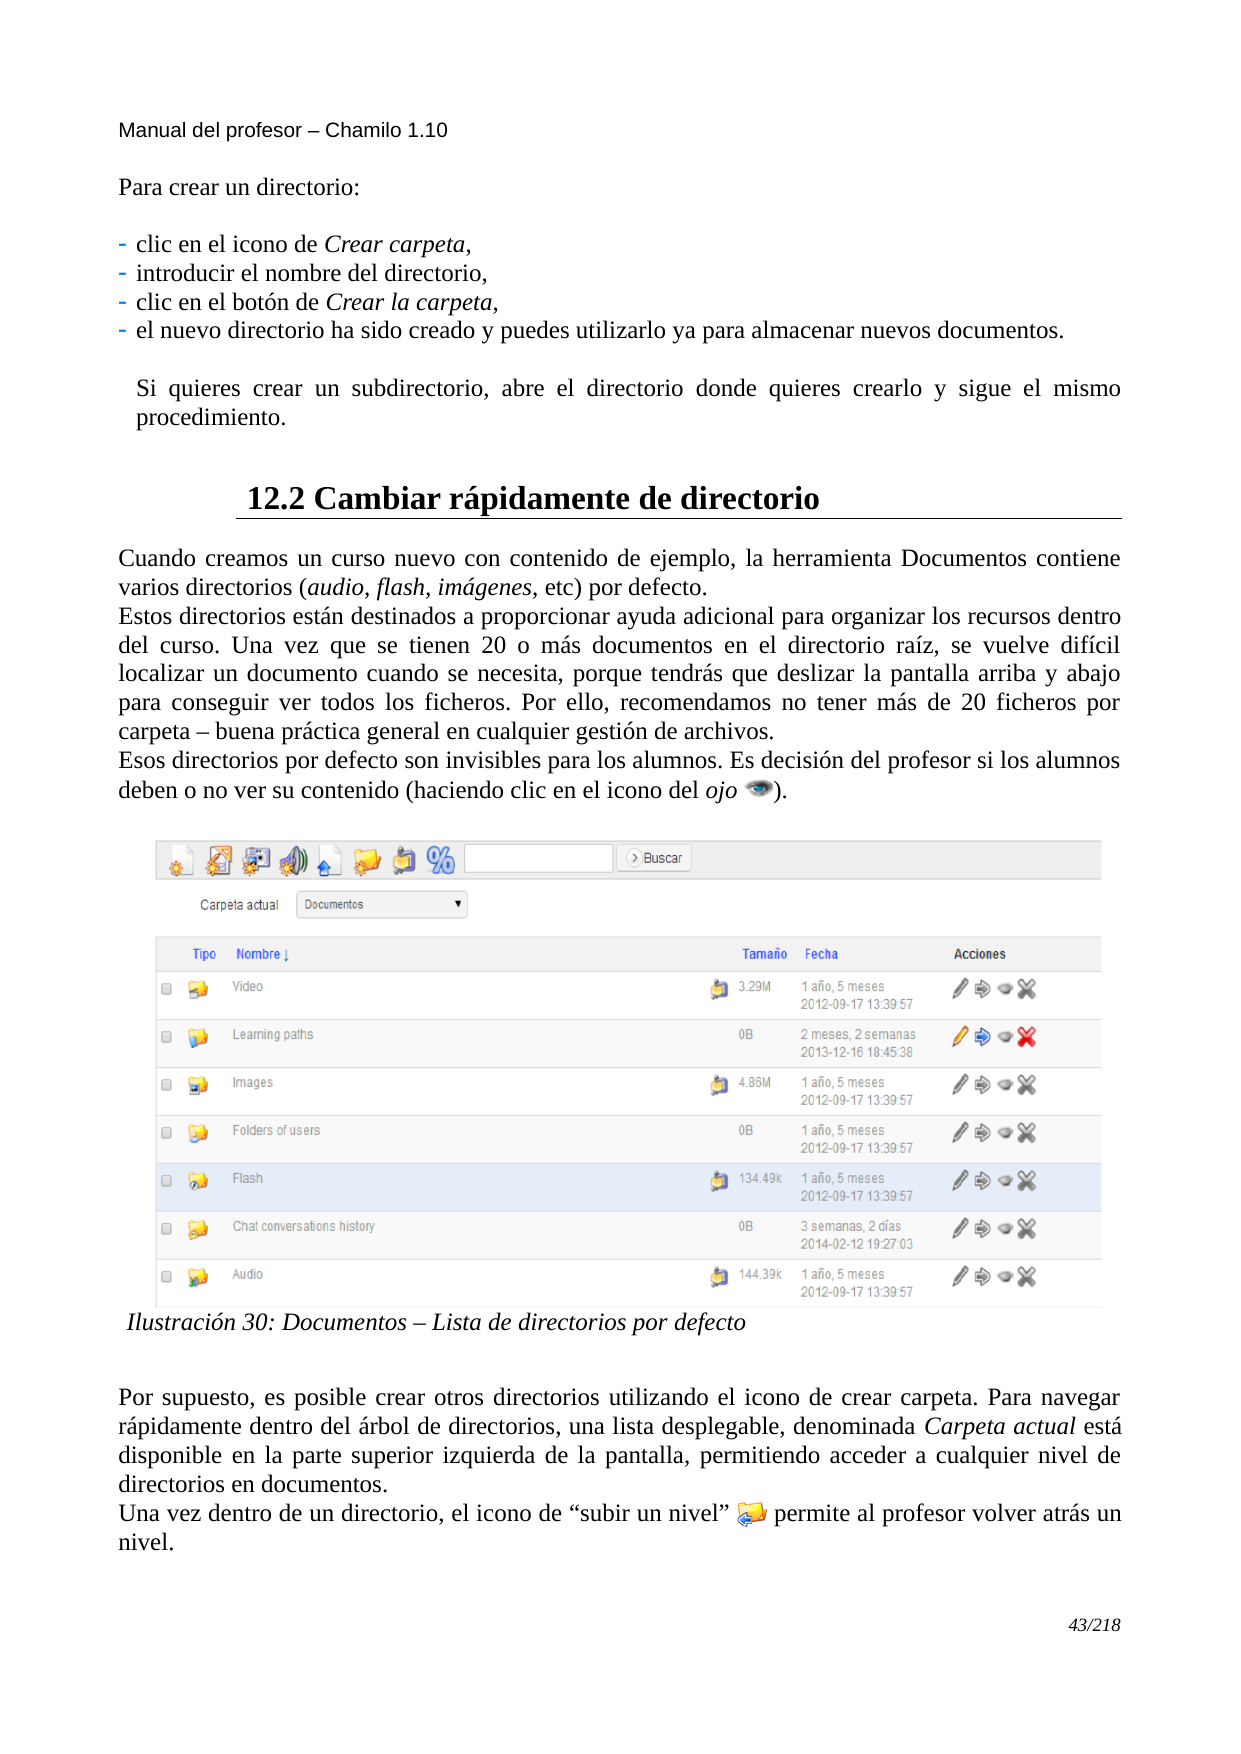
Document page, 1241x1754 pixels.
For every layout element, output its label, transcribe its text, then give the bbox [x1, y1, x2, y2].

text Por supuesto, es posible crear otros directorios utilizando el icono de crear carpeta. Para navegar rápidamente dentro del árbol de directorios, una lista desplegable, denominada Carpeta actual está disponible en la parte superior izquierda de la pantalla, permitiendo acceder a cualquier nivel de directorios en documentos. [118, 1382, 1122, 1497]
text Esos directorios por defecto son invisibles para los alumnos. Es decisión del profesor si los alumnos deben o no ver su contenido (haciendo clic en el icono del ojo ). [118, 745, 1122, 804]
picture [737, 1497, 767, 1527]
picture [151, 834, 1102, 1308]
text Cuando creamos un curso nuevo con contenido de ejemplo, la herramienta Documentos contiene varios directorios (audio, flash, imágenes, etc) por defecto. [118, 543, 1122, 601]
text Ilustración 30: Documentos – Lista de directorios por defecto [126, 847, 1127, 1336]
list clic en el botón de Crear la carpeta, [118, 287, 1122, 315]
list Si quieres crear un subdirectorio, abre el directorio donde quieres crearlo y sigue el mismo procedimiento. [118, 373, 1122, 430]
text Estos directorios están destinados a proporcionar ayuda adicional para organizar los recursos dentro del curso. Una vez que se tienen 20 o más documentos en el directorio raíz, se vuelve difícil localizar un documento cuando se necesita, porque tendrás que deslizar la pantalla arriba y abajo para conseguir ver todos los ficheros. Por ello, recomendamos no tener más de 20 ficheros por carpeta – buena práctica general en cualquier gestión de archivos. [118, 601, 1122, 745]
text Para crear un directorio: [118, 172, 1122, 200]
text Una vez dentro de un directorio, el icono de “subir un nivel” permite al profesor volver atrás un nivel. [118, 1497, 1122, 1556]
picture [743, 773, 774, 803]
list clic en el icono de Crear carpeta, [118, 229, 1122, 258]
list introducir el nombre del directorio, [118, 258, 1122, 287]
list el nuevo directorio ha sido creado y puedes utilizarlo ya para almacenar nuevos documentos. [118, 315, 1122, 344]
subtitle Cambiar rápidamente de directorio [236, 478, 1122, 518]
